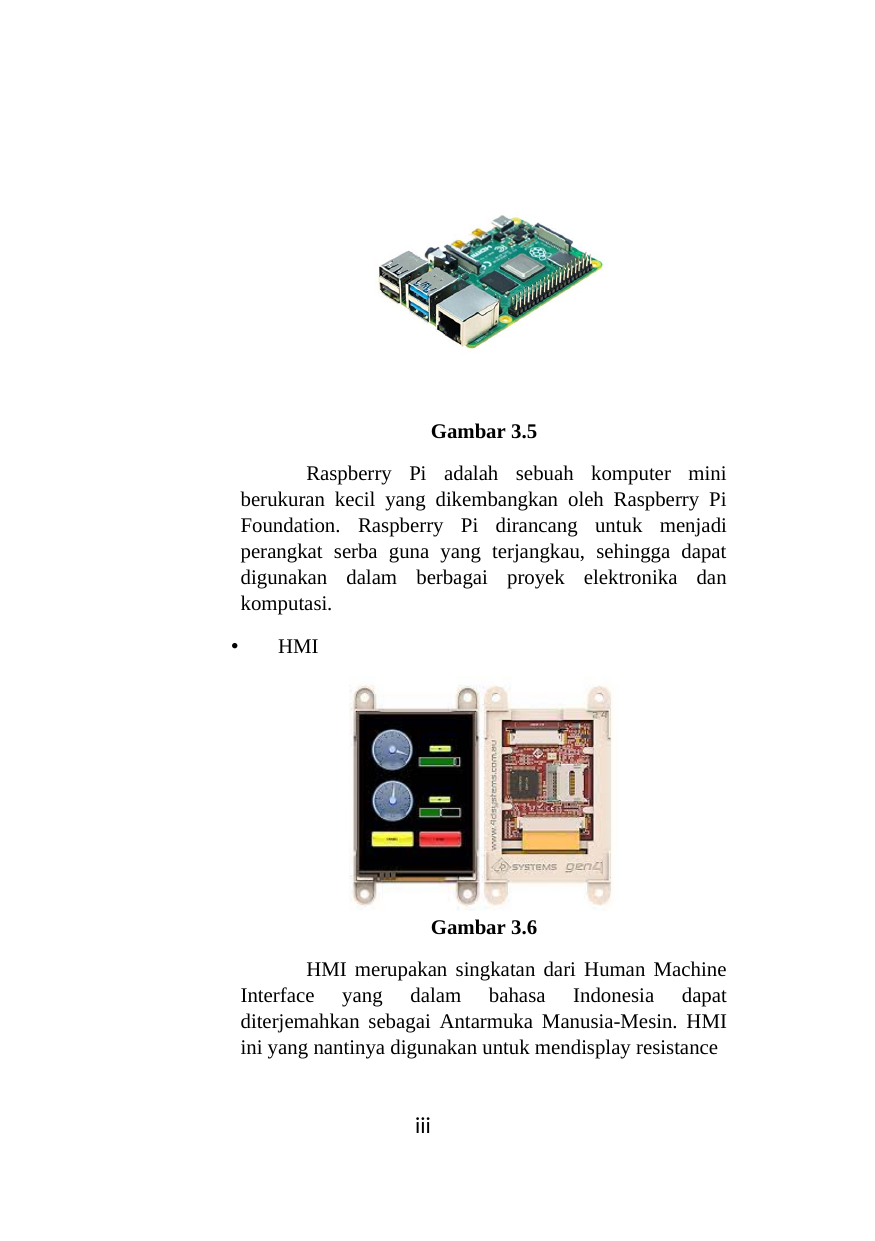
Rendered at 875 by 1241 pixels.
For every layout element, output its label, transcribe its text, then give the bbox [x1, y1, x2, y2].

list Raspberry Pi adalah sebuah komputer mini berukuran kecil yang dikembangkan oleh Raspberry Pi Foundation. Raspberry Pi dirancang untuk menjadi perangkat serba guna yang terjangkau, sehingga dapat digunakan dalam berbagai proyek elektronika dan komputasi. [203, 461, 727, 615]
list HMI merupakan singkatan dari Human Machine Interface yang dalam bahasa Indonesia dapat diterjemahkan sebagai Antarmuka Manusia-Mesin. HMI ini yang nantinya digunakan untuk mendisplay resistance [203, 957, 727, 1059]
list Gambar 3.5 [203, 419, 727, 443]
list Gambar 3.6 [203, 915, 727, 939]
picture [348, 676, 619, 914]
list HMI [231, 633, 727, 658]
picture [348, 147, 619, 417]
